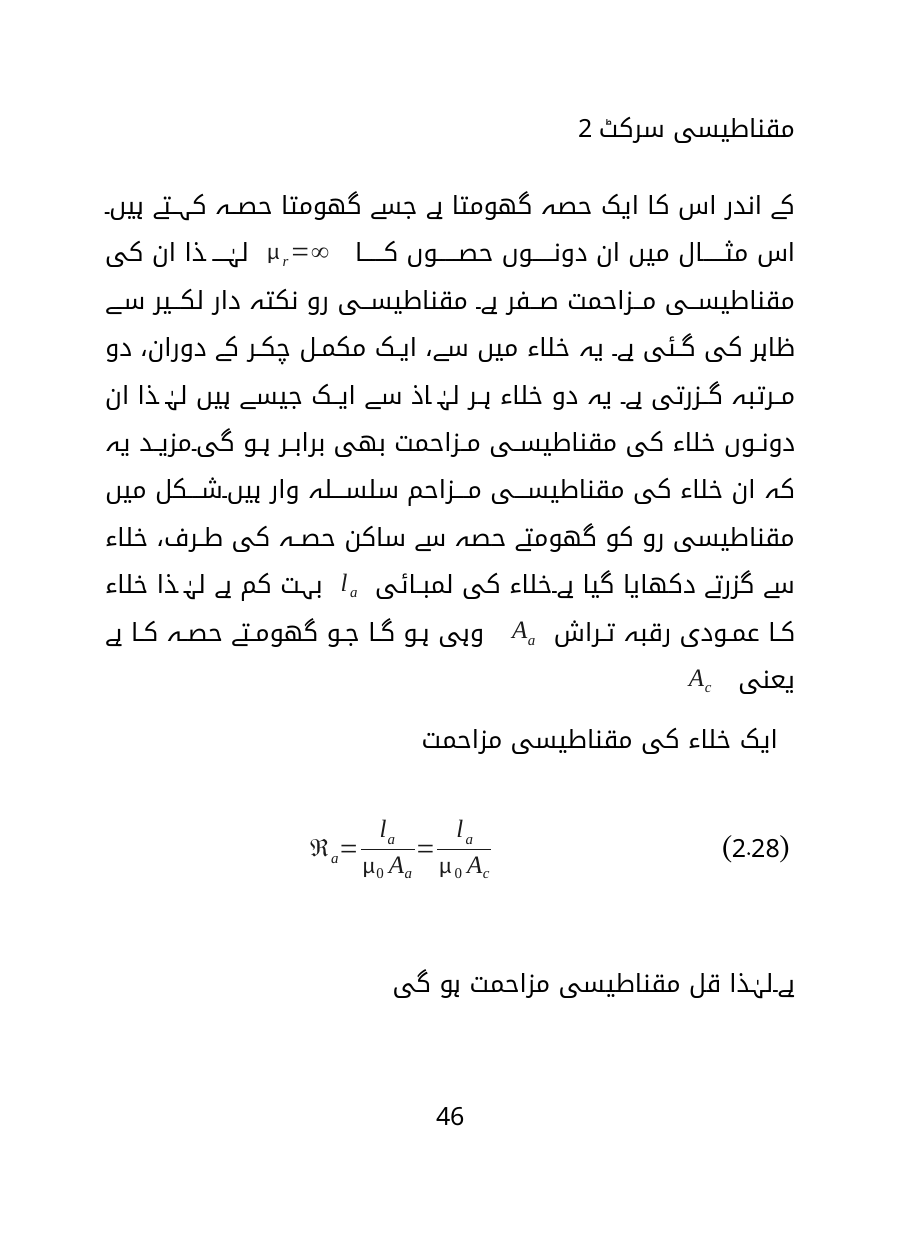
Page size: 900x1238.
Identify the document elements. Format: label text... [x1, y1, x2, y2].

table_header [105, 810, 688, 901]
text ایک خلاء کی مقناطیسی مزاحمت [105, 716, 795, 764]
text اس شکل میں ایک گھومتے مشین، مثلاً موٹر، کی ایک سادہ شکل دکھائی گئی ہے۔ ایسے مشینوں میں باہر کا حصہ ساکن رہتا ہے جس جو مشین کا ساکن حصہ کہتے ہیں اور اس ساکن حصہ کے اندر اس کا ایک حصہ گھومتا ہے جسے گھومتا حصہ کہتے ہیں۔ اس مثال میں ان دونوں حصوں کا لہٰذا ان کی مقناطیسی مزاحمت صفر ہے۔ مقناطیسی رو نکتہ دار لکیر سے ظاہر کی گئی ہے۔ یہ خلاء میں سے، ایک مکمل چکر کے دوران، دو مرتبہ گزرتی ہے۔ یہ دو خلاء ہر لہٰاذ سے ایک جیسے ہیں لہٰذا ان دونوں خلاء کی مقناطیسی مزاحمت بھی برابر ہو گی۔مزید یہ کہ ان خلاء کی مقناطیسی مزاحم سلسلہ وار ہیں۔شکل میں مقناطیسی رو کو گھومتے حصہ سے ساکن حصہ کی طرف، خلاء سے گزرتے دکھایا گیا ہے۔خلاء کی لمبائیبہت کم ہے لہٰذا خلاء کا عمودی رقبہ تراش وہی ہو گا جو گھومتے حصہ کا ہے یعنی [105, 182, 795, 704]
text ہے۔لہٰذا قل مقناطیسی مزاحمت ہو گی [105, 961, 795, 1008]
table_header (2.28) [688, 810, 795, 901]
